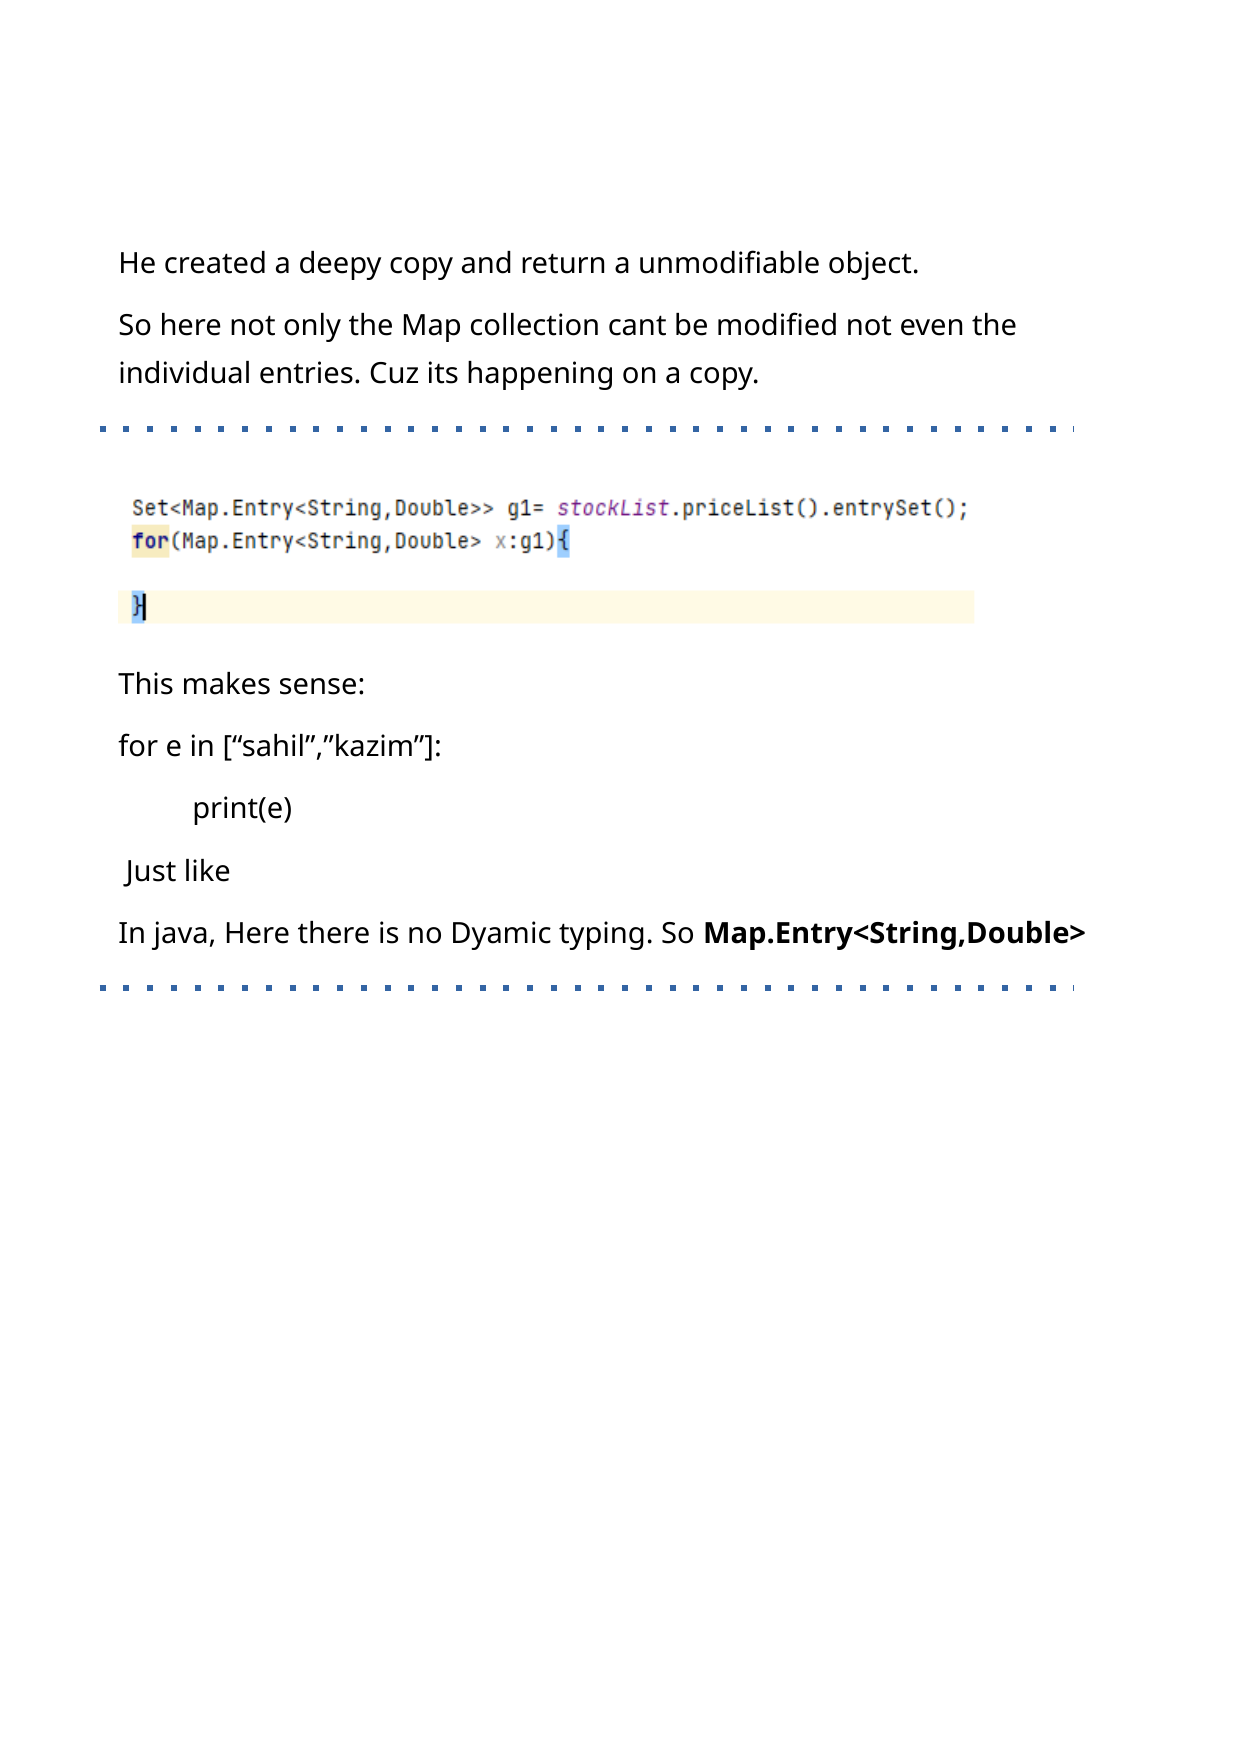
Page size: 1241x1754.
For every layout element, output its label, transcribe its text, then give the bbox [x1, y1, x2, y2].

text He created a deepy copy and return a unmodifiable object. [118, 242, 1122, 282]
text In java, Here there is no Dyamic typing. So Map.Entry<String,Double> [118, 912, 1122, 952]
text Just like [118, 850, 1122, 889]
text This makes sense: [118, 663, 1122, 703]
text print(e) [118, 788, 1122, 827]
text for e in [“sahil”,”kazim”]: [118, 725, 1122, 765]
text So here not only the Map collection cant be modified not even the individual entries. Cuz its happening on a copy. [118, 305, 1122, 392]
picture [118, 489, 975, 630]
